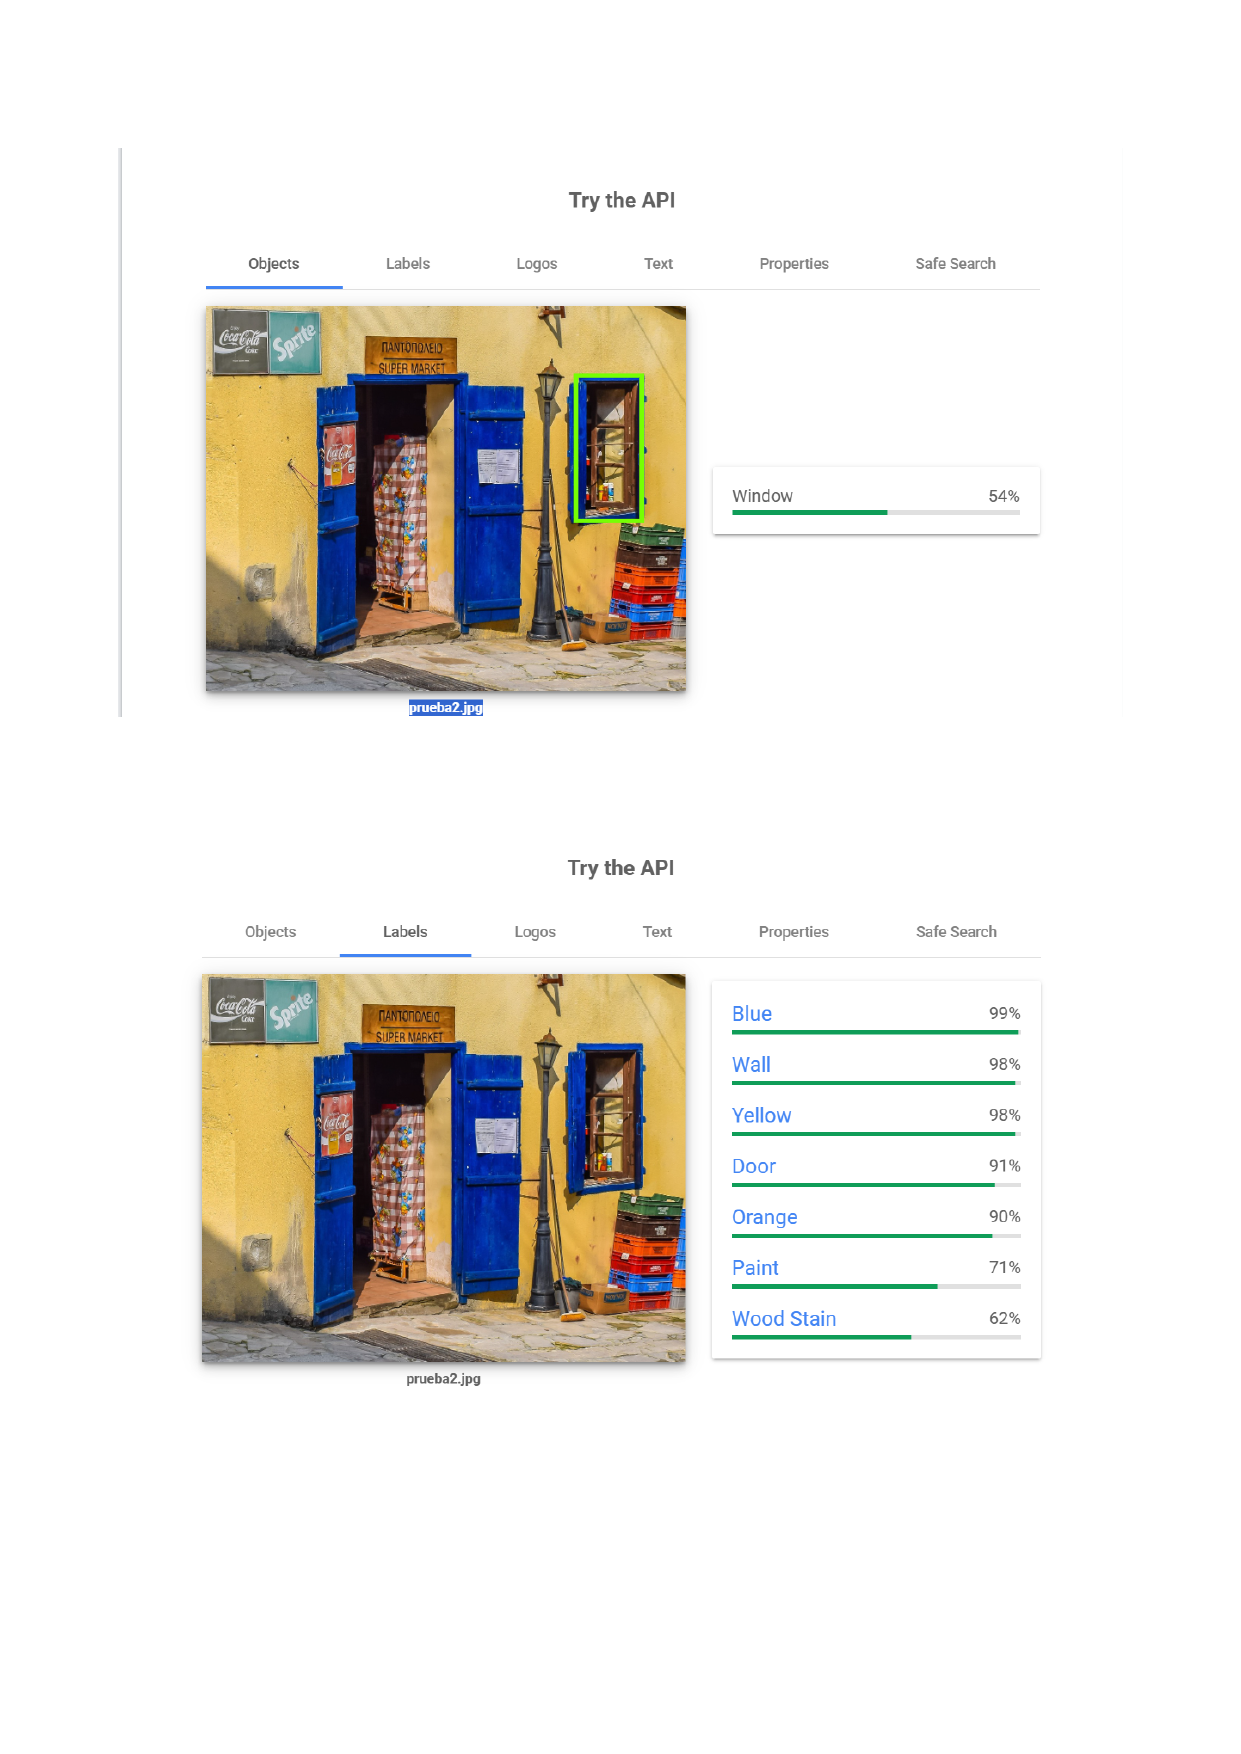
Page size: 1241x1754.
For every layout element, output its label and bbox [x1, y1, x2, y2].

picture [118, 817, 1123, 1396]
picture [118, 148, 1123, 717]
